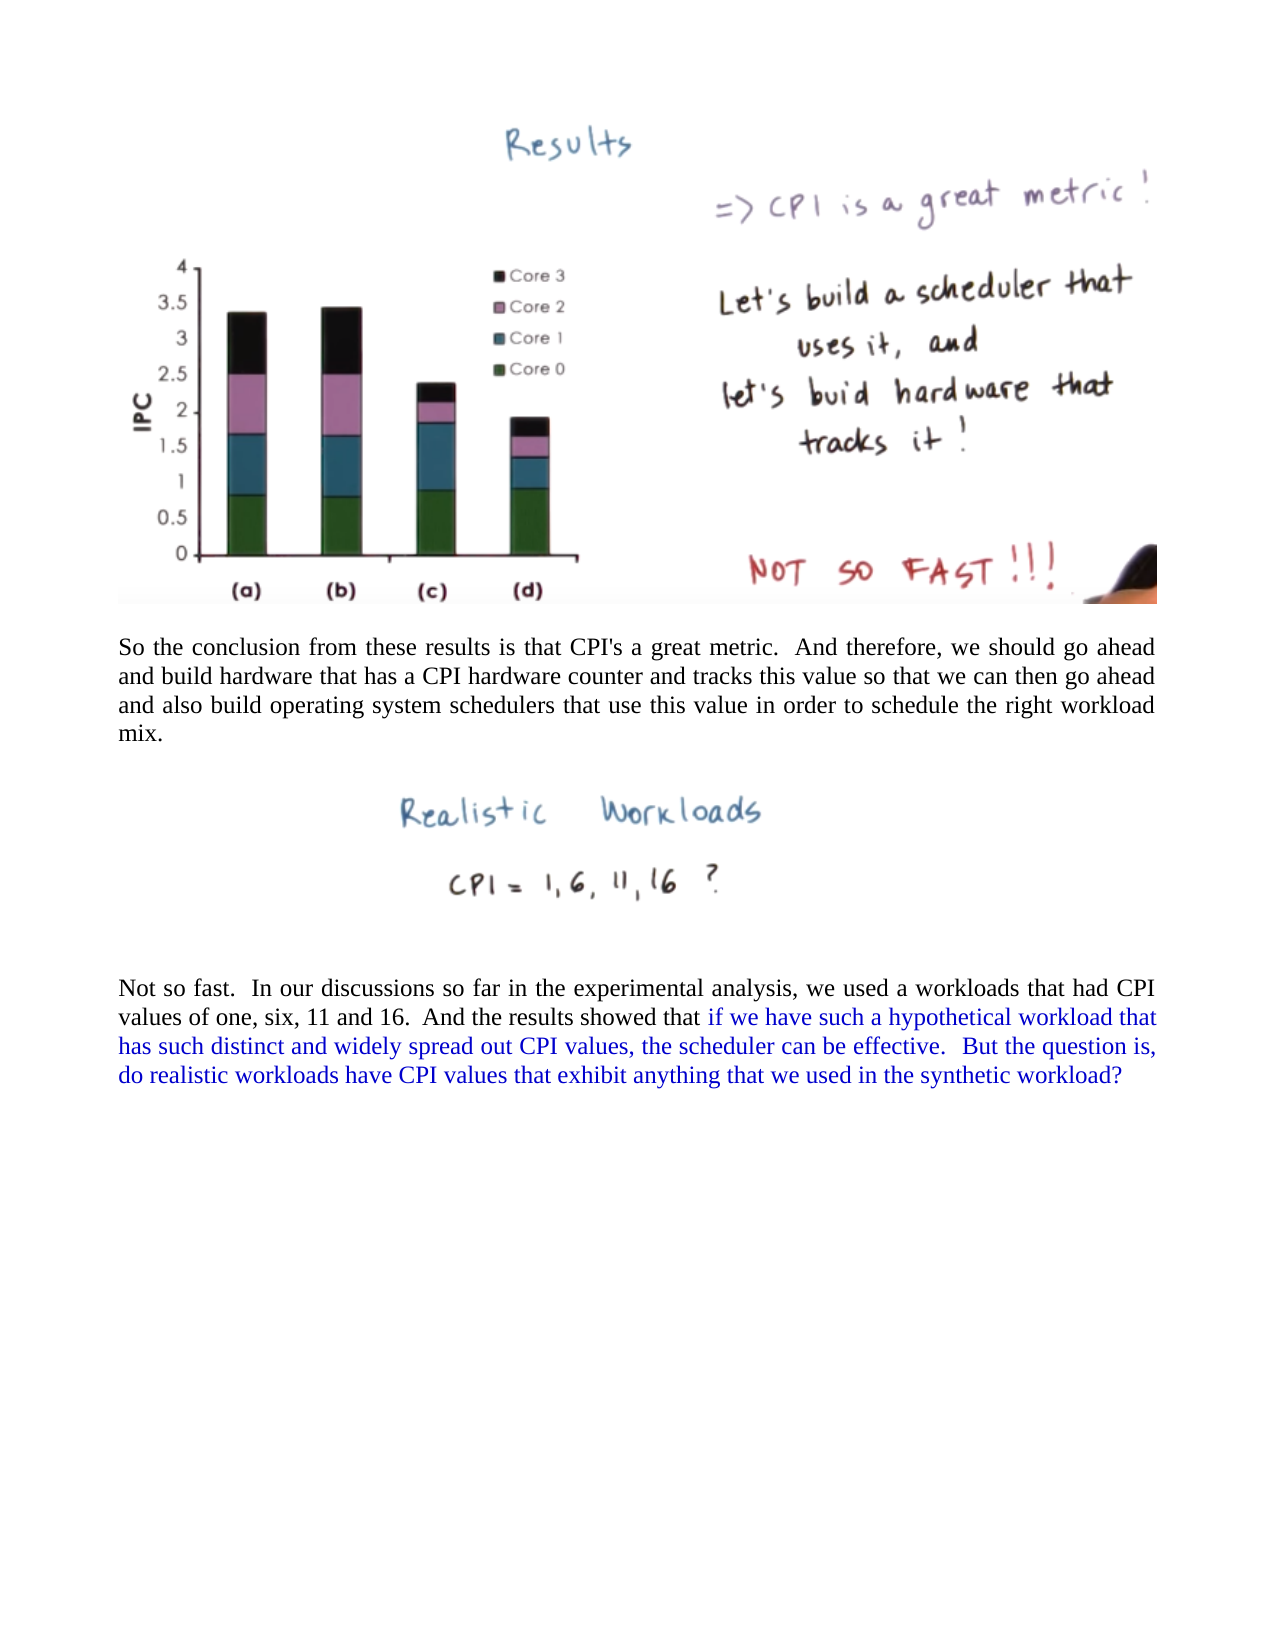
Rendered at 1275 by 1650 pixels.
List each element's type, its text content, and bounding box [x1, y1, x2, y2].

picture [118, 118, 1157, 604]
text Not so fast. In our discussions so far in the experimental analysis, we used a workloads that had CPI values of one, six, 11 and 16. And the results showed that if we have such a hypothetical workload that has such distinct and widely spread out CPI values, the scheduler can be effective. But the question is, do realistic workloads have CPI values that exhibit anything that we used in the synthetic workload? [118, 973, 1157, 1088]
picture [118, 776, 1157, 916]
text So the conclusion from these results is that CPI's a great metric. And therefore, we should go ahead and build hardware that has a CPI hardware counter and tracks this value so that we can then go ahead and also build operating system schedulers that use this value in order to schedule the right workload mix. [118, 632, 1157, 747]
